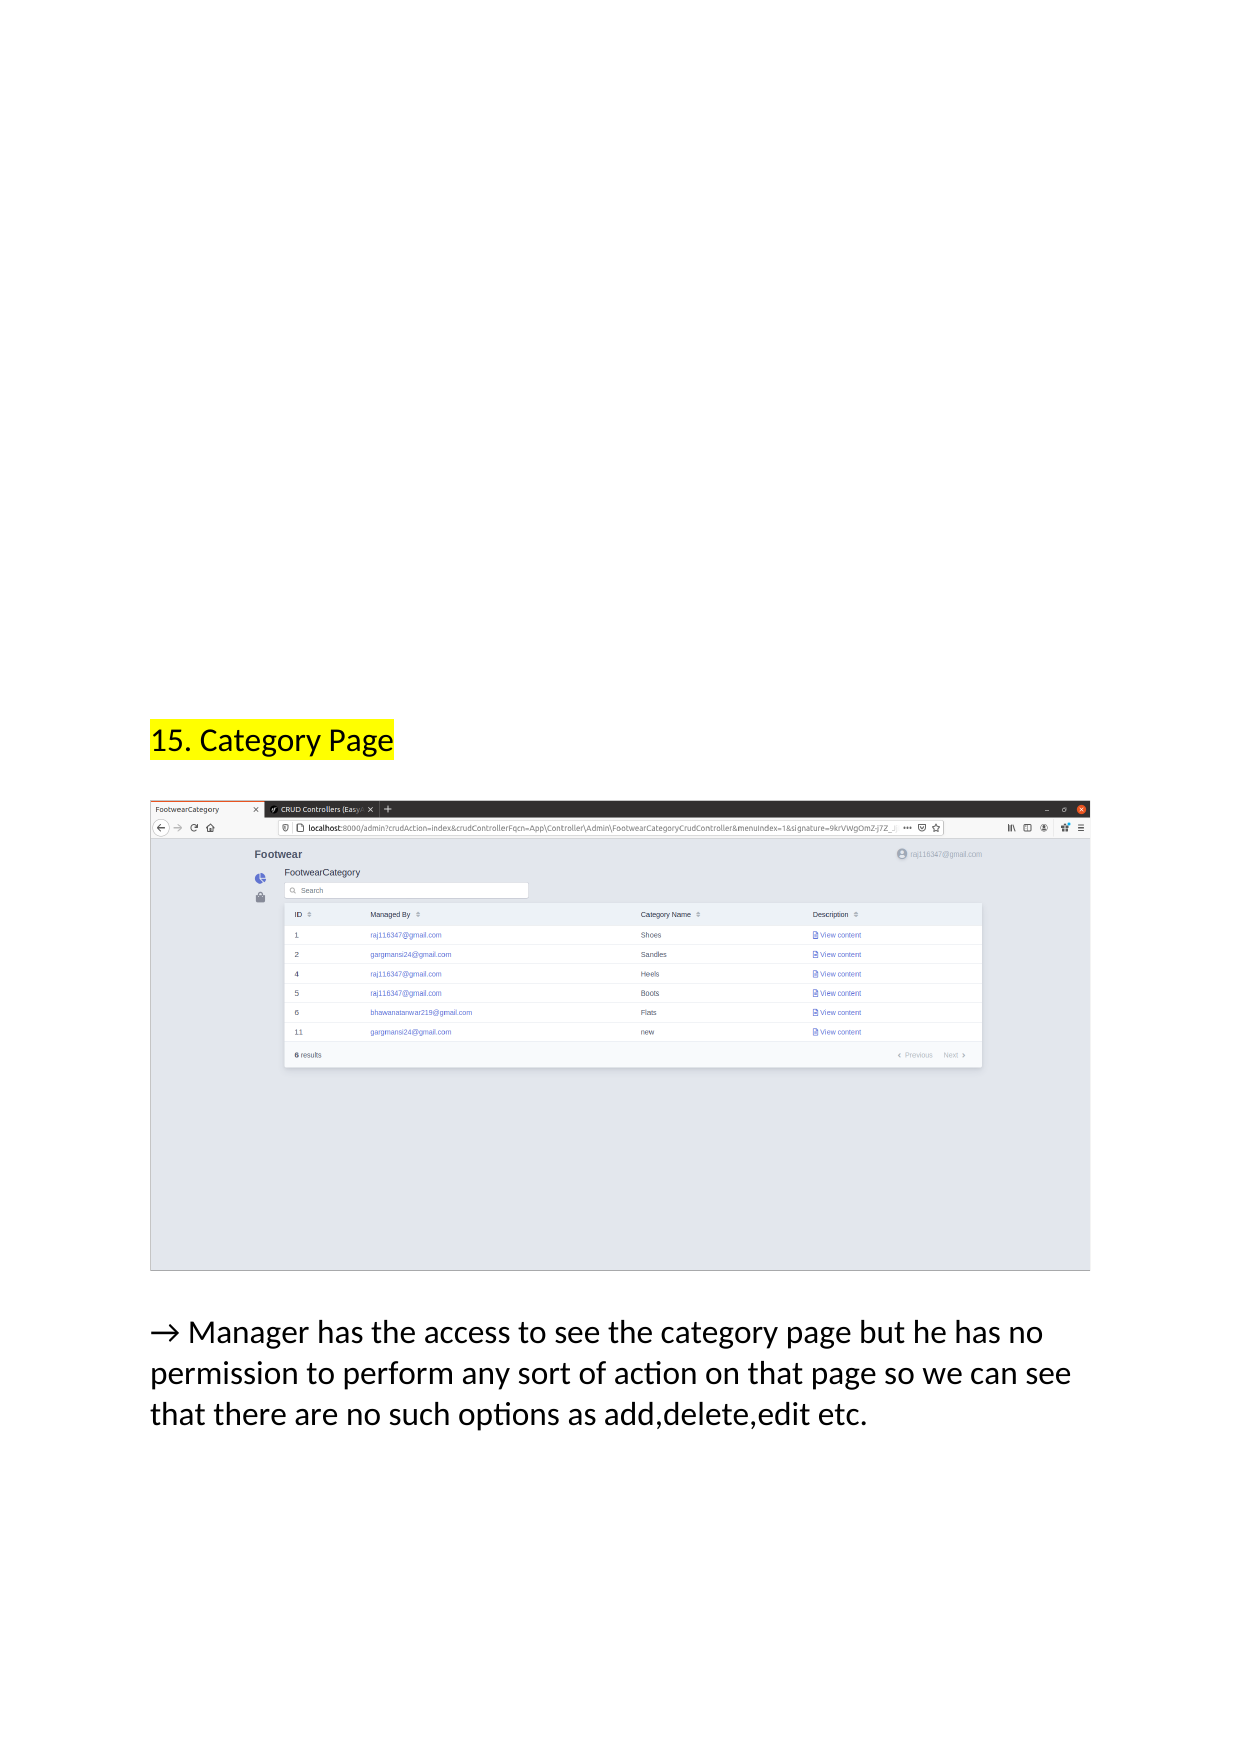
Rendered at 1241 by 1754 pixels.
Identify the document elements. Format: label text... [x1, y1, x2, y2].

picture [150, 800, 1091, 1271]
list → Manager has the access to see the category page but he has no permission to perform any sort of action on that page so we can see that there are no such options as add,delete,edit etc. [150, 1311, 1090, 1433]
list 15. Category Page [150, 719, 1090, 760]
